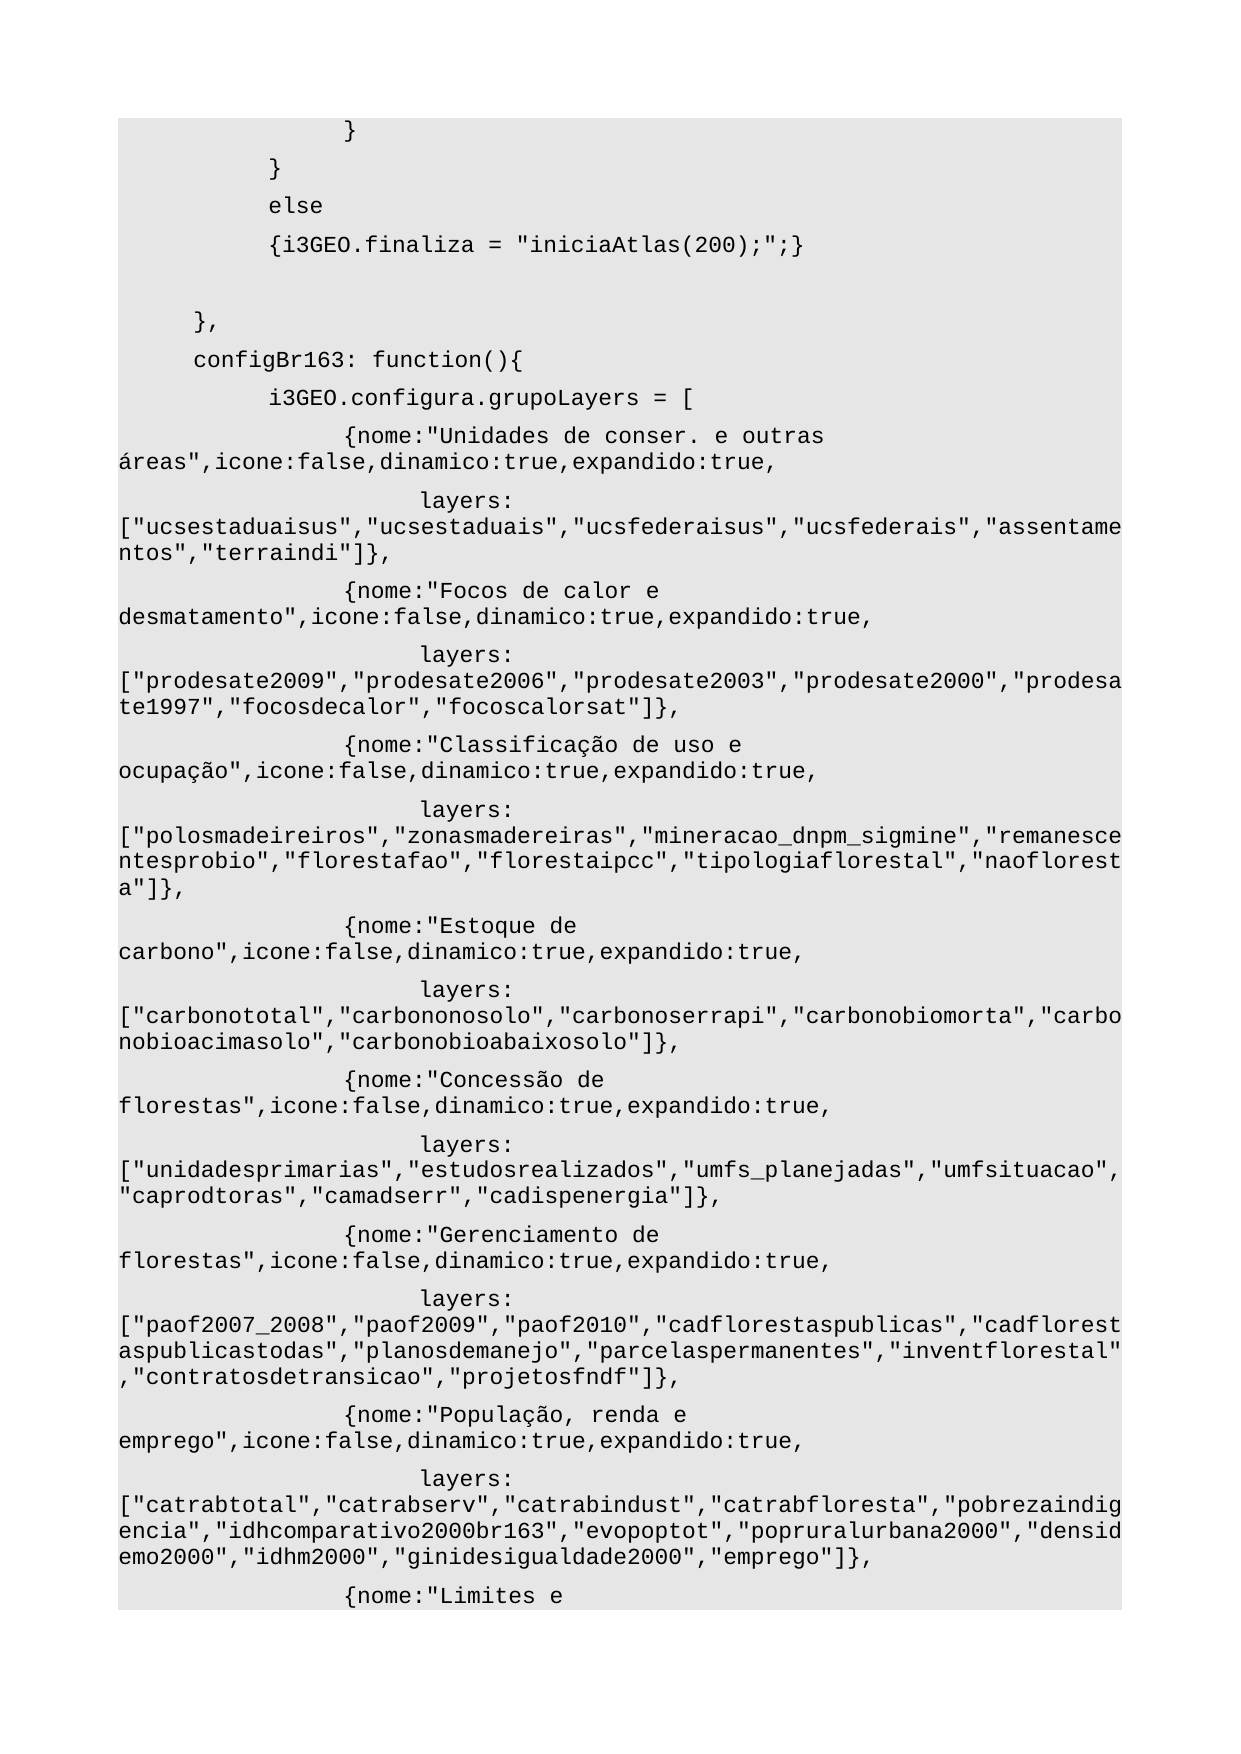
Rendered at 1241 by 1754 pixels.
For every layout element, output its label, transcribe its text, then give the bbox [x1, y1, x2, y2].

text {nome:"Gerenciamento de florestas",icone:false,dinamico:true,expandido:true, [118, 1223, 1122, 1275]
text else [118, 195, 1122, 221]
text i3GEO.configura.grupoLayers = [ [118, 386, 1122, 412]
text {i3GEO.finaliza = "iniciaAtlas(200);";} [118, 233, 1122, 259]
text layers:["ucsestaduaisus","ucsestaduais","ucsfederaisus","ucsfederais","assentamentos","terraindi"]}, [118, 489, 1122, 567]
text {nome:"População, renda e emprego",icone:false,dinamico:true,expandido:true, [118, 1403, 1122, 1455]
text {nome:"Estoque de carbono",icone:false,dinamico:true,expandido:true, [118, 914, 1122, 966]
text } [118, 156, 1122, 182]
text }, [118, 310, 1122, 336]
text layers:["unidadesprimarias","estudosrealizados","umfs_planejadas","umfsituacao","caprodtoras","camadserr","cadispenergia"]}, [118, 1133, 1122, 1211]
text {nome:"Limites e [118, 1584, 1122, 1610]
text {nome:"Concessão de florestas",icone:false,dinamico:true,expandido:true, [118, 1069, 1122, 1121]
text } [118, 118, 1122, 144]
text layers:["carbonototal","carbononosolo","carbonoserrapi","carbonobiomorta","carbonobioacimasolo","carbonobioabaixosolo"]}, [118, 978, 1122, 1056]
text layers:["paof2007_2008","paof2009","paof2010","cadflorestaspublicas","cadflorestaspublicastodas","planosdemanejo","parcelaspermanentes","inventflorestal","contratosdetransicao","projetosfndf"]}, [118, 1287, 1122, 1391]
text layers:["polosmadeireiros","zonasmadereiras","mineracao_dnpm_sigmine","remanescentesprobio","florestafao","florestaipcc","tipologiaflorestal","naofloresta"]}, [118, 798, 1122, 902]
text {nome:"Focos de calor e desmatamento",icone:false,dinamico:true,expandido:true, [118, 579, 1122, 631]
text {nome:"Classificação de uso e ocupação",icone:false,dinamico:true,expandido:true, [118, 734, 1122, 786]
text layers:["catrabtotal","catrabserv","catrabindust","catrabfloresta","pobrezaindigencia","idhcomparativo2000br163","evopoptot","popruralurbana2000","densidemo2000","idhm2000","ginidesigualdade2000","emprego"]}, [118, 1468, 1122, 1572]
text {nome:"Unidades de conser. e outras áreas",icone:false,dinamico:true,expandido:true, [118, 425, 1122, 477]
text configBr163: function(){ [118, 348, 1122, 374]
text layers:["prodesate2009","prodesate2006","prodesate2003","prodesate2000","prodesate1997","focosdecalor","focoscalorsat"]}, [118, 643, 1122, 721]
